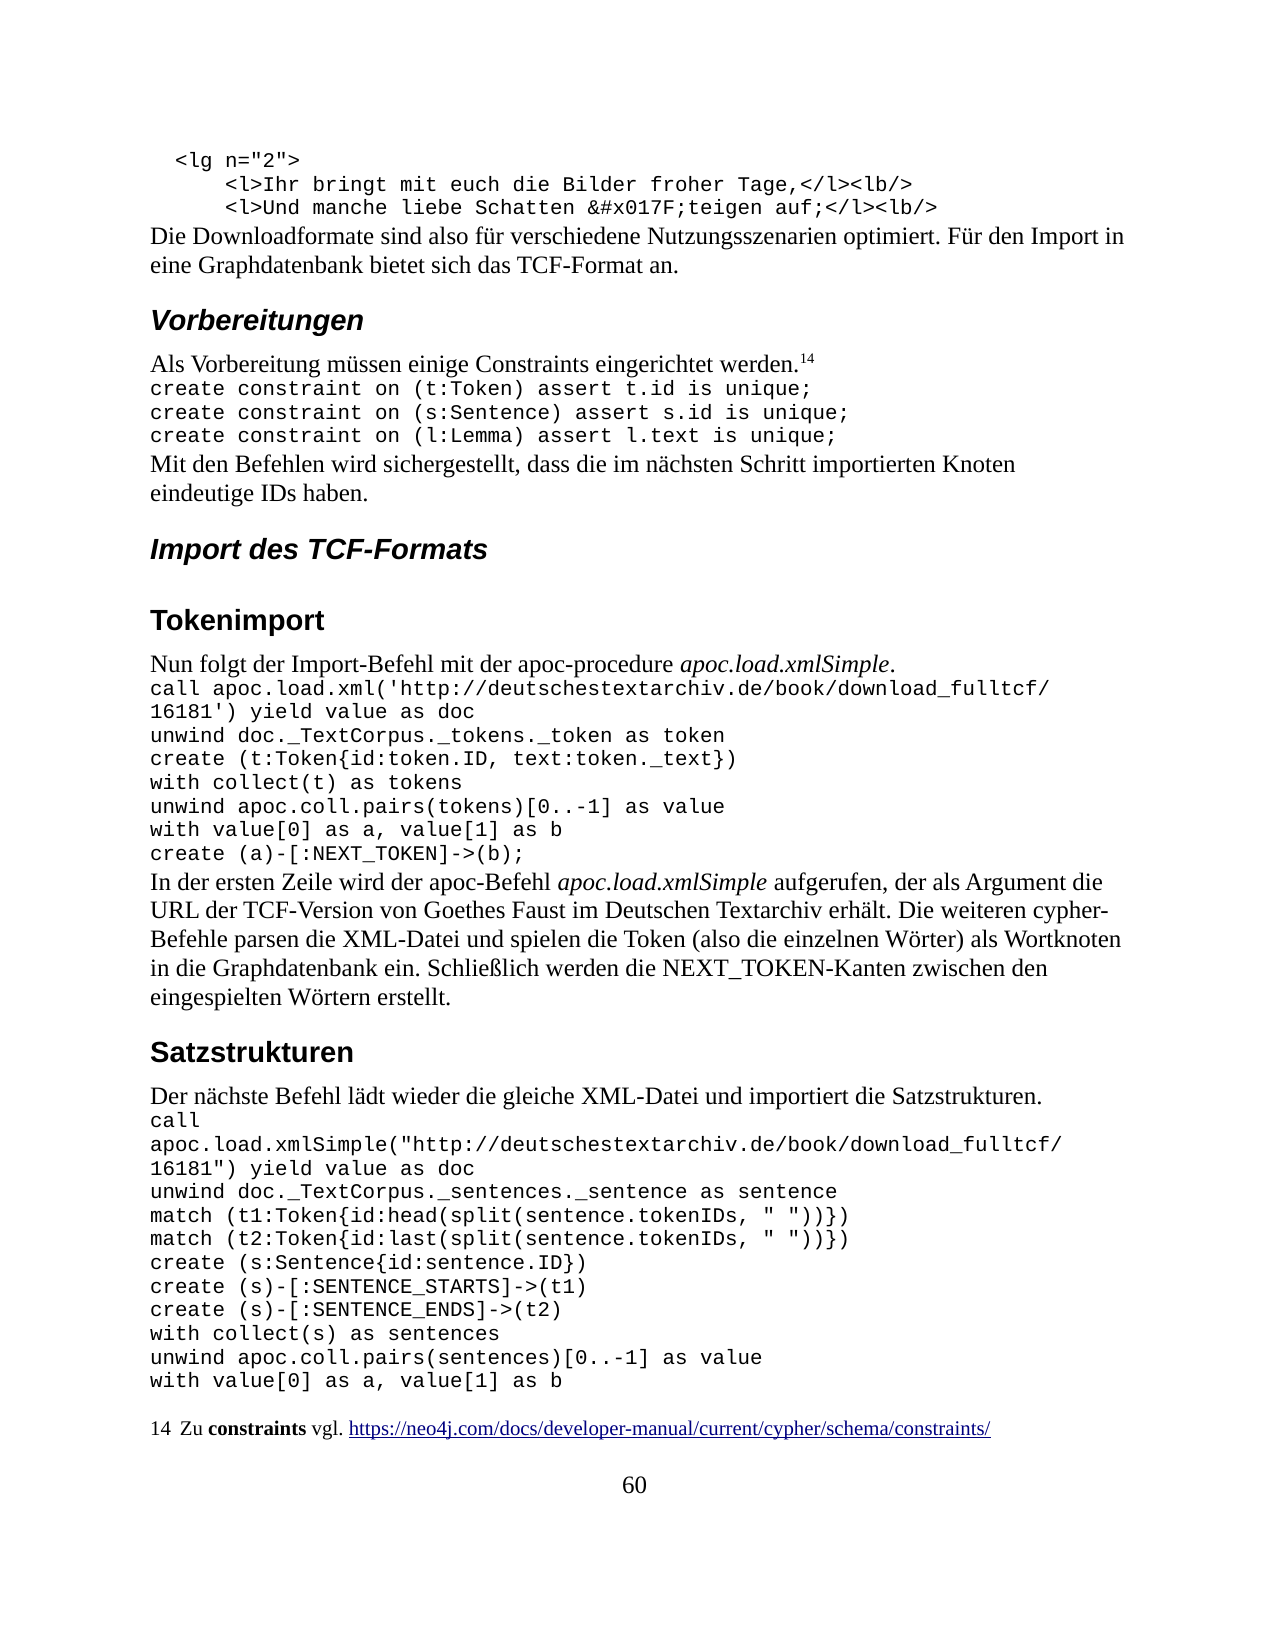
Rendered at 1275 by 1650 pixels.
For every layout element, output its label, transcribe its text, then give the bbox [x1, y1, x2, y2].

text create constraint on (l:Lemma) assert l.text is unique; [150, 426, 1125, 449]
text Der nächste Befehl lädt wieder die gleiche XML-Datei und importiert die Satzstrukturen. [150, 1081, 1125, 1110]
text unwind doc._TextCorpus._sentences._sentence as sentence [150, 1181, 1125, 1205]
text Die Downloadformate sind also für verschiedene Nutzungsszenarien optimiert. Für den Import in eine Graphdatenbank bietet sich das TCF-Format an. [150, 221, 1125, 278]
text <lg n="2"> [150, 150, 1125, 174]
text unwind apoc.coll.pairs(sentences)[0..-1] as value [150, 1347, 1125, 1370]
text match (t2:Token{id:last(split(sentence.tokenIDs, " "))}) [150, 1228, 1125, 1252]
text with collect(t) as tokens [150, 772, 1125, 796]
text call apoc.load.xmlSimple("http://deutschestextarchiv.de/book/download_fulltcf/16181") yield value as doc [150, 1110, 1125, 1181]
text with collect(s) as sentences [150, 1323, 1125, 1347]
text create (s)-[:SENTENCE_ENDS]->(t2) [150, 1299, 1125, 1323]
text <l>Ihr bringt mit euch die Bilder froher Tage,</l><lb/> [150, 174, 1125, 197]
text create (s)-[:SENTENCE_STARTS]->(t1) [150, 1276, 1125, 1299]
text with value[0] as a, value[1] as b [150, 1370, 1125, 1394]
text unwind apoc.coll.pairs(tokens)[0..-1] as value [150, 796, 1125, 819]
text In der ersten Zeile wird der apoc-Befehl apoc.load.xmlSimple aufgerufen, der als Argument die URL der TCF-Version von Goethes Faust im Deutschen Textarchiv erhält. Die weiteren cypher-Befehle parsen die XML-Datei und spielen die Token (also die einzelnen Wörter) als Wortknoten in die Graphdatenbank ein. Schließlich werden die NEXT_TOKEN-Kanten zwischen den eingespielten Wörtern erstellt. [150, 867, 1125, 1010]
subtitle Vorbereitungen [150, 303, 1125, 337]
text match (t1:Token{id:head(split(sentence.tokenIDs, " "))}) [150, 1205, 1125, 1228]
text create constraint on (s:Sentence) assert s.id is unique; [150, 402, 1125, 426]
text <l>Und manche liebe Schatten &#x017F;teigen auf;</l><lb/> [150, 197, 1125, 221]
text with value[0] as a, value[1] as b [150, 819, 1125, 843]
subtitle Tokenimport [150, 603, 1125, 636]
text create (s:Sentence{id:sentence.ID}) [150, 1252, 1125, 1276]
text Mit den Befehlen wird sichergestellt, dass die im nächsten Schritt importierten Knoten eindeutige IDs haben. [150, 449, 1125, 507]
text Zu constraints vgl. https://neo4j.com/docs/developer-manual/current/cypher/schema/constraints/ [150, 1416, 1125, 1440]
text unwind doc._TextCorpus._tokens._token as token [150, 725, 1125, 748]
text call apoc.load.xml('http://deutschestextarchiv.de/book/download_fulltcf/16181') yield value as doc [150, 677, 1125, 725]
subtitle Import des TCF-Formats [150, 532, 1125, 565]
subtitle Satzstrukturen [150, 1035, 1125, 1069]
text create (a)-[:NEXT_TOKEN]->(b); [150, 843, 1125, 867]
text create (t:Token{id:token.ID, text:token._text}) [150, 748, 1125, 772]
text Nun folgt der Import-Befehl mit der apoc-procedure apoc.load.xmlSimple. [150, 649, 1125, 677]
text create constraint on (t:Token) assert t.id is unique; [150, 378, 1125, 402]
text Als Vorbereitung müssen einige Constraints eingerichtet werden. [150, 349, 1125, 378]
